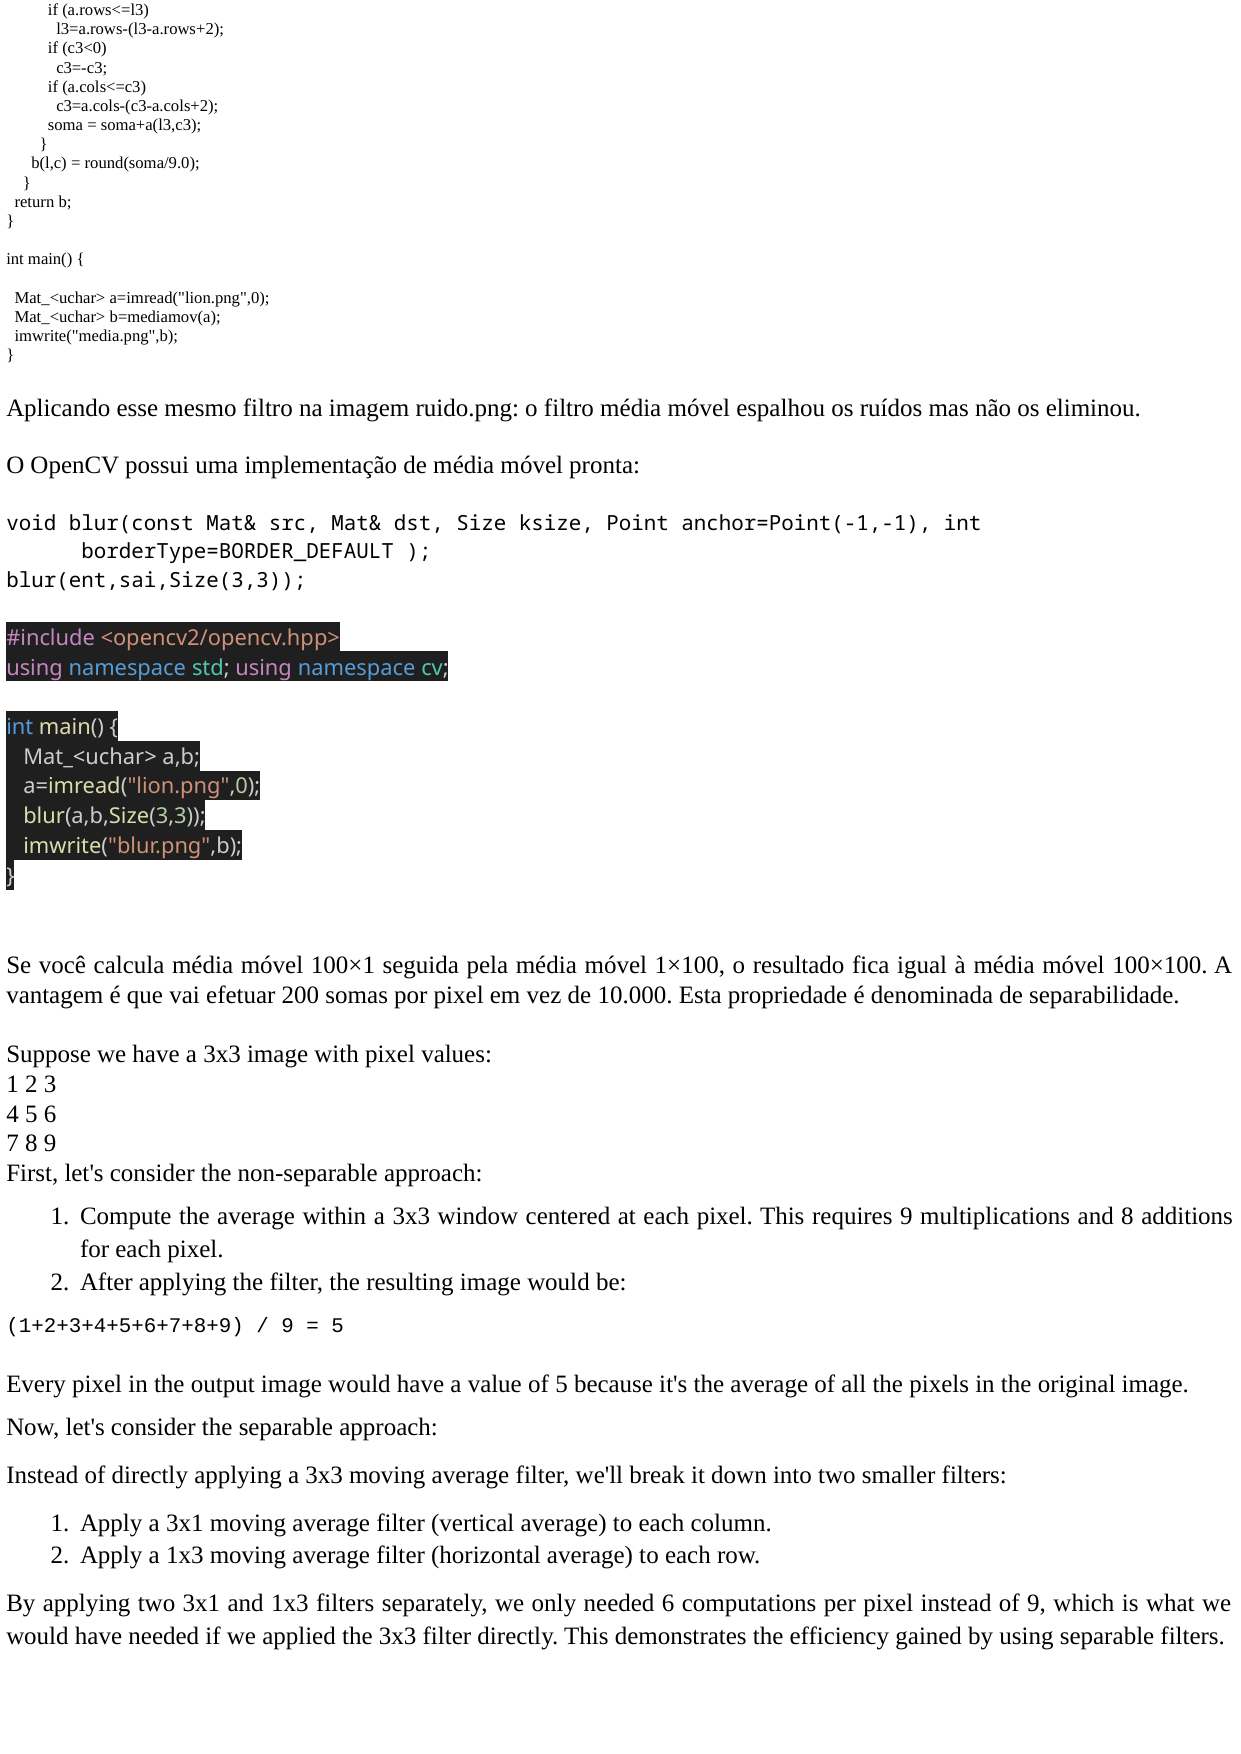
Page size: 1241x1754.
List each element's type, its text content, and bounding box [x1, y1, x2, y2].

text O OpenCV possui uma implementação de média móvel pronta: [6, 450, 1234, 479]
text Se você calcula média móvel 100×1 seguida pela média móvel 1×100, o resultado fica igual à média móvel 100×100. A vantagem é que vai efetuar 200 somas por pixel em vez de 10.000. Esta propriedade é denominada de separabilidade. [6, 949, 1234, 1009]
text if (a.cols<=c3) [6, 77, 1234, 96]
text int main() { [6, 249, 1234, 268]
text } [6, 345, 1234, 364]
text Instead of directly applying a 3x3 moving average filter, we'll break it down into two smaller filters: [6, 1460, 1234, 1489]
text 1 2 3 [6, 1068, 1234, 1098]
text a=imread("lion.png",0); [6, 771, 1234, 800]
text Mat_<uchar> b=mediamov(a); [6, 307, 1234, 326]
text if (c3<0) [6, 38, 1234, 57]
text blur(a,b,Size(3,3)); [6, 800, 1234, 830]
text void blur(const Mat& src, Mat& dst, Size ksize, Point anchor=Point(-1,-1), int borderType=BORDER_DEFAULT ); [6, 508, 1234, 565]
text Now, let's consider the separable approach: [6, 1412, 1234, 1441]
list Compute the average within a 3x3 window centered at each pixel. This requires 9 multiplications and 8 additions for each pixel. [50, 1201, 1234, 1263]
text 7 8 9 [6, 1127, 1234, 1157]
text 4 5 6 [6, 1098, 1234, 1127]
text using namespace std; using namespace cv; [6, 651, 1234, 681]
text imwrite("blur.png",b); [6, 830, 1234, 860]
text By applying two 3x1 and 1x3 filters separately, we only needed 6 computations per pixel instead of 9, which is what we would have needed if we applied the 3x3 filter directly. This demonstrates the efficiency gained by using separable filters. [6, 1588, 1234, 1650]
text Mat_<uchar> a,b; [6, 741, 1234, 771]
text Mat_<uchar> a=imread("lion.png",0); [6, 287, 1234, 307]
text } [6, 211, 1234, 230]
text if (a.rows<=l3) [6, 0, 1234, 19]
text l3=a.rows-(l3-a.rows+2); [6, 19, 1234, 38]
text return b; [6, 192, 1234, 211]
text imwrite("media.png",b); [6, 326, 1234, 345]
text c3=-c3; [6, 57, 1234, 77]
list Apply a 3x1 moving average filter (vertical average) to each column. [50, 1508, 1234, 1536]
text Every pixel in the output image would have a value of 5 because it's the average of all the pixels in the original image. [6, 1368, 1234, 1398]
text int main() { [6, 711, 1234, 741]
text #include <opencv2/opencv.hpp> [6, 622, 1234, 651]
text Aplicando esse mesmo filtro na imagem ruido.png: o filtro média móvel espalhou os ruídos mas não os eliminou. [6, 393, 1234, 422]
text First, let's consider the non-separable approach: [6, 1157, 1234, 1187]
text } [6, 860, 1234, 890]
text Suppose we have a 3x3 image with pixel values: [6, 1038, 1234, 1068]
list After applying the filter, the resulting image would be: [50, 1267, 1234, 1296]
text soma = soma+a(l3,c3); [6, 115, 1234, 134]
text (1+2+3+4+5+6+7+8+9) / 9 = 5 [6, 1315, 1234, 1339]
list Apply a 1x3 moving average filter (horizontal average) to each row. [50, 1541, 1234, 1569]
text blur(ent,sai,Size(3,3)); [6, 565, 1234, 593]
text } [6, 172, 1234, 192]
text c3=a.cols-(c3-a.cols+2); [6, 96, 1234, 115]
text } [6, 134, 1234, 153]
text b(l,c) = round(soma/9.0); [6, 153, 1234, 172]
